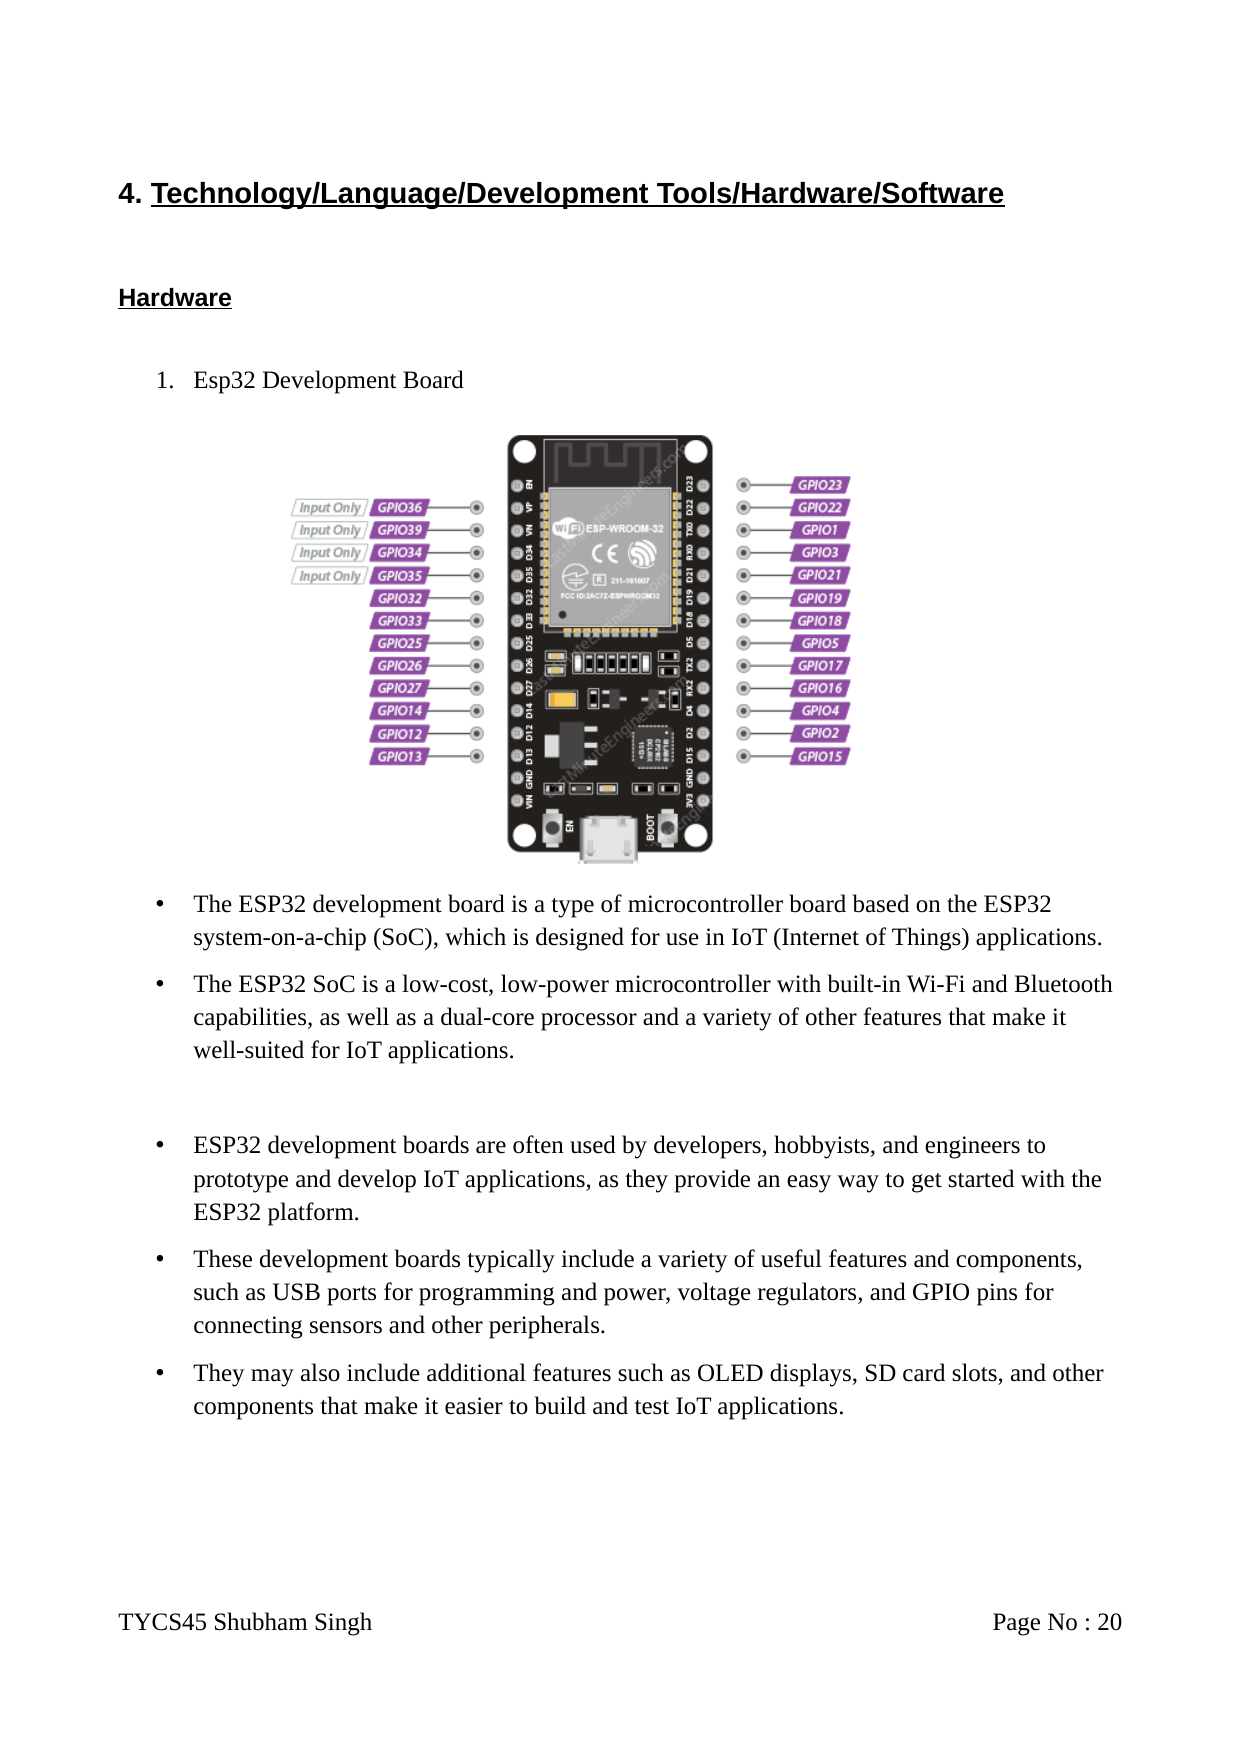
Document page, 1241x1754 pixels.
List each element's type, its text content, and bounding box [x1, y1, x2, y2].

list ESP32 development boards are often used by developers, hobbyists, and engineers to prototype and develop IoT applications, as they provide an easy way to get started with the ESP32 platform. [156, 1131, 1122, 1225]
list The ESP32 development board is a type of microcontroller board based on the ESP32 system-on-a-chip (SoC), which is designed for use in IoT (Internet of Things) applications. [156, 889, 1122, 951]
list They may also include additional features such as OLED displays, SD card slots, and other components that make it easier to build and test IoT applications. [156, 1358, 1122, 1420]
list These development boards typically include a variety of useful features and components, such as USB ports for programming and power, voltage regulators, and GPIO pins for connecting sensors and other peripherals. [156, 1244, 1122, 1339]
subtitle 4. Technology/Language/Development Tools/Hardware/Software [118, 176, 1122, 210]
picture [259, 435, 981, 865]
list The ESP32 SoC is a low-cost, low-power microcontroller with built-in Wi-Fi and Bluetooth capabilities, as well as a dual-core processor and a variety of other features that make it well-suited for IoT applications. [156, 969, 1122, 1064]
list Esp32 Development Board [156, 365, 1122, 394]
subtitle Hardware [118, 282, 1122, 311]
